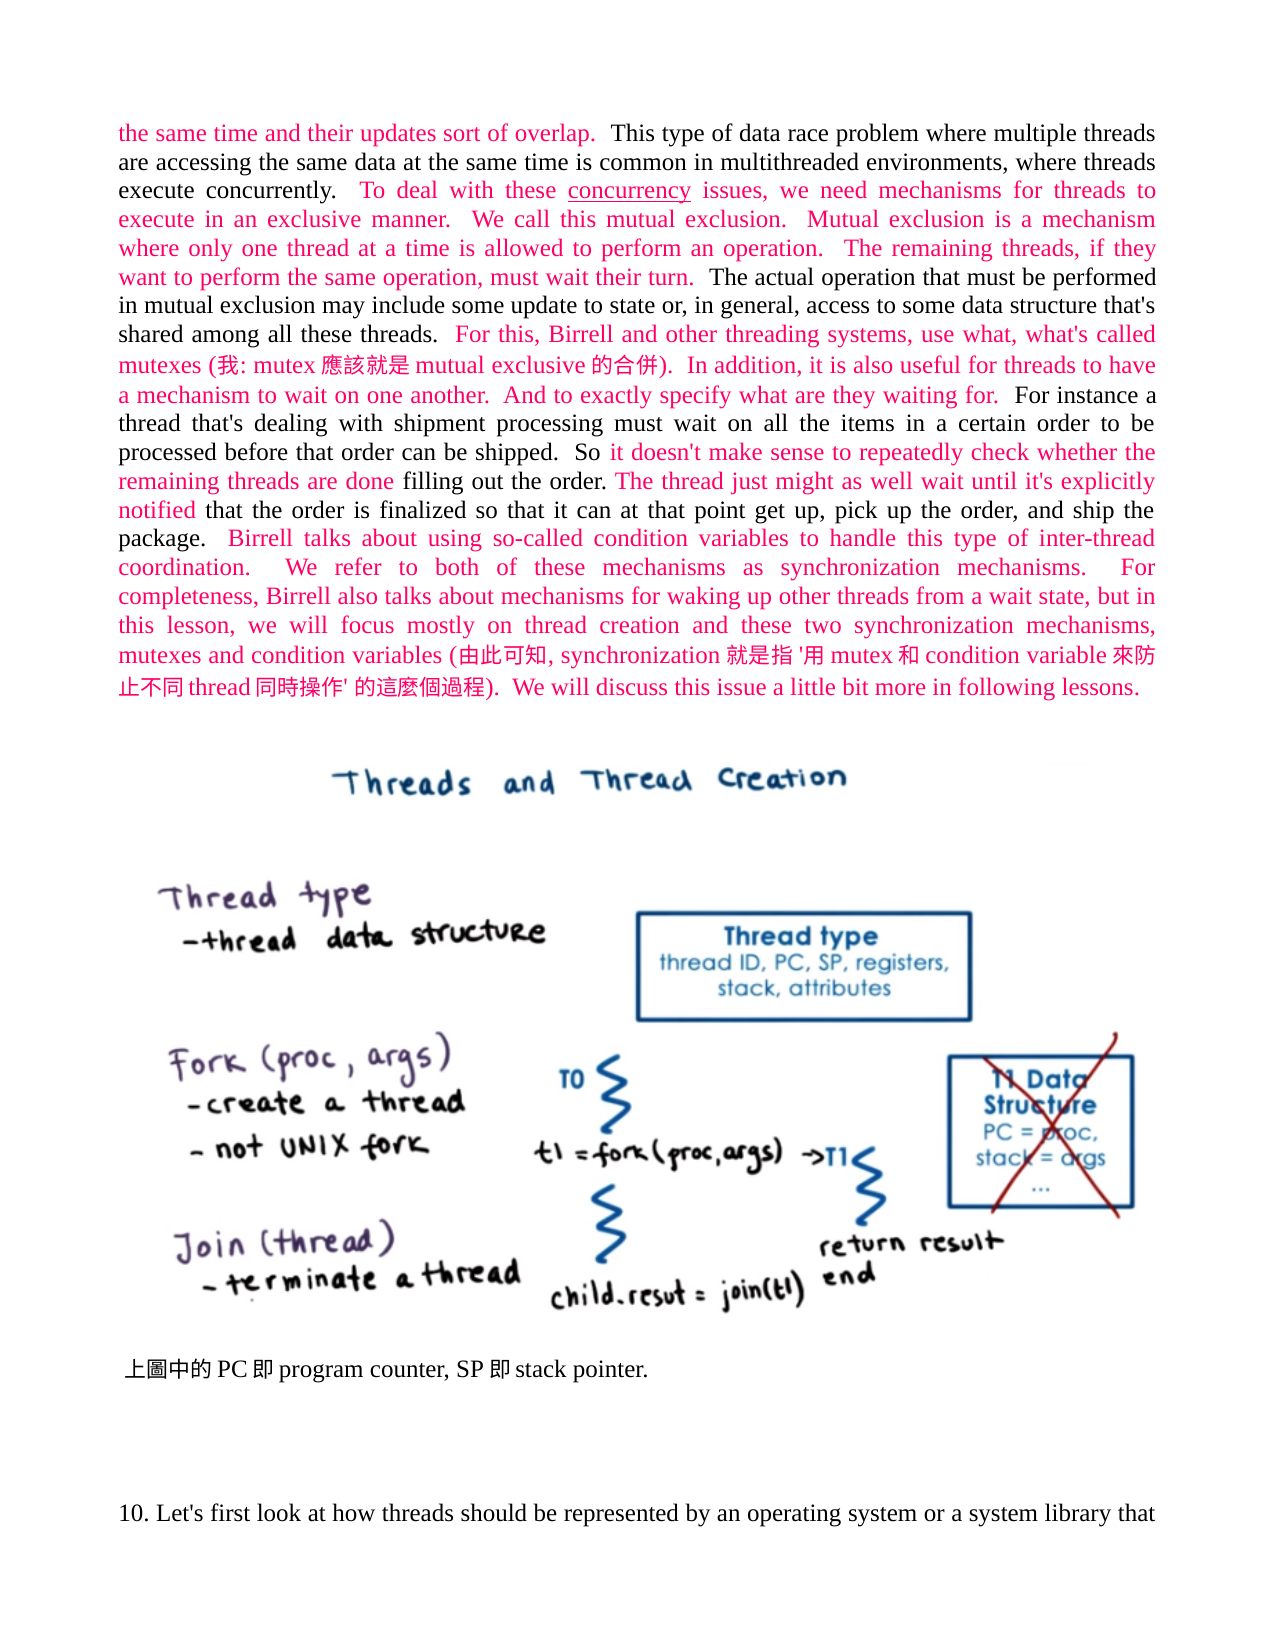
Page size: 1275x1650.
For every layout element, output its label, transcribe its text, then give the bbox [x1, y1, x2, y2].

text the same time and their updates sort of overlap. This type of data race problem where multiple threads are accessing the same data at the same time is common in multithreaded environments, where threads execute concurrently. To deal with these concurrency issues, we need mechanisms for threads to execute in an exclusive manner. We call this mutual exclusion. Mutual exclusion is a mechanism where only one thread at a time is allowed to perform an operation. The remaining threads, if they want to perform the same operation, must wait their turn. The actual operation that must be performed in mutual exclusion may include some update to state or, in general, access to some data structure that's shared among all these threads. For this, Birrell and other threading systems, use what, what's called mutexes (我: mutex應該就是mutual exclusive的合併). In addition, it is also useful for threads to have a mechanism to wait on one another. And to exactly specify what are they waiting for. For instance a thread that's dealing with shipment processing must wait on all the items in a certain order to be processed before that order can be shipped. So it doesn't make sense to repeatedly check whether the remaining threads are done filling out the order. The thread just might as well wait until it's explicitly notified that the order is finalized so that it can at that point get up, pick up the order, and ship the package. Birrell talks about using so-called condition variables to handle this type of inter-thread coordination. We refer to both of these mechanisms as synchronization mechanisms. For completeness, Birrell also talks about mechanisms for waking up other threads from a wait state, but in this lesson, we will focus mostly on thread creation and these two synchronization mechanisms, mutexes and condition variables (由此可知, synchronization就是指 '用mutex和condition variable來防止不同thread同時操作' 的這麼個過程). We will discuss this issue a little bit more in following lessons. [118, 118, 1157, 702]
text 上圖中的 PC即program counter, SP即stack pointer. [118, 1352, 1157, 1383]
picture [118, 759, 1157, 1323]
text 10. Let's first look at how threads should be represented by an operating system or a system library that [118, 1498, 1157, 1527]
